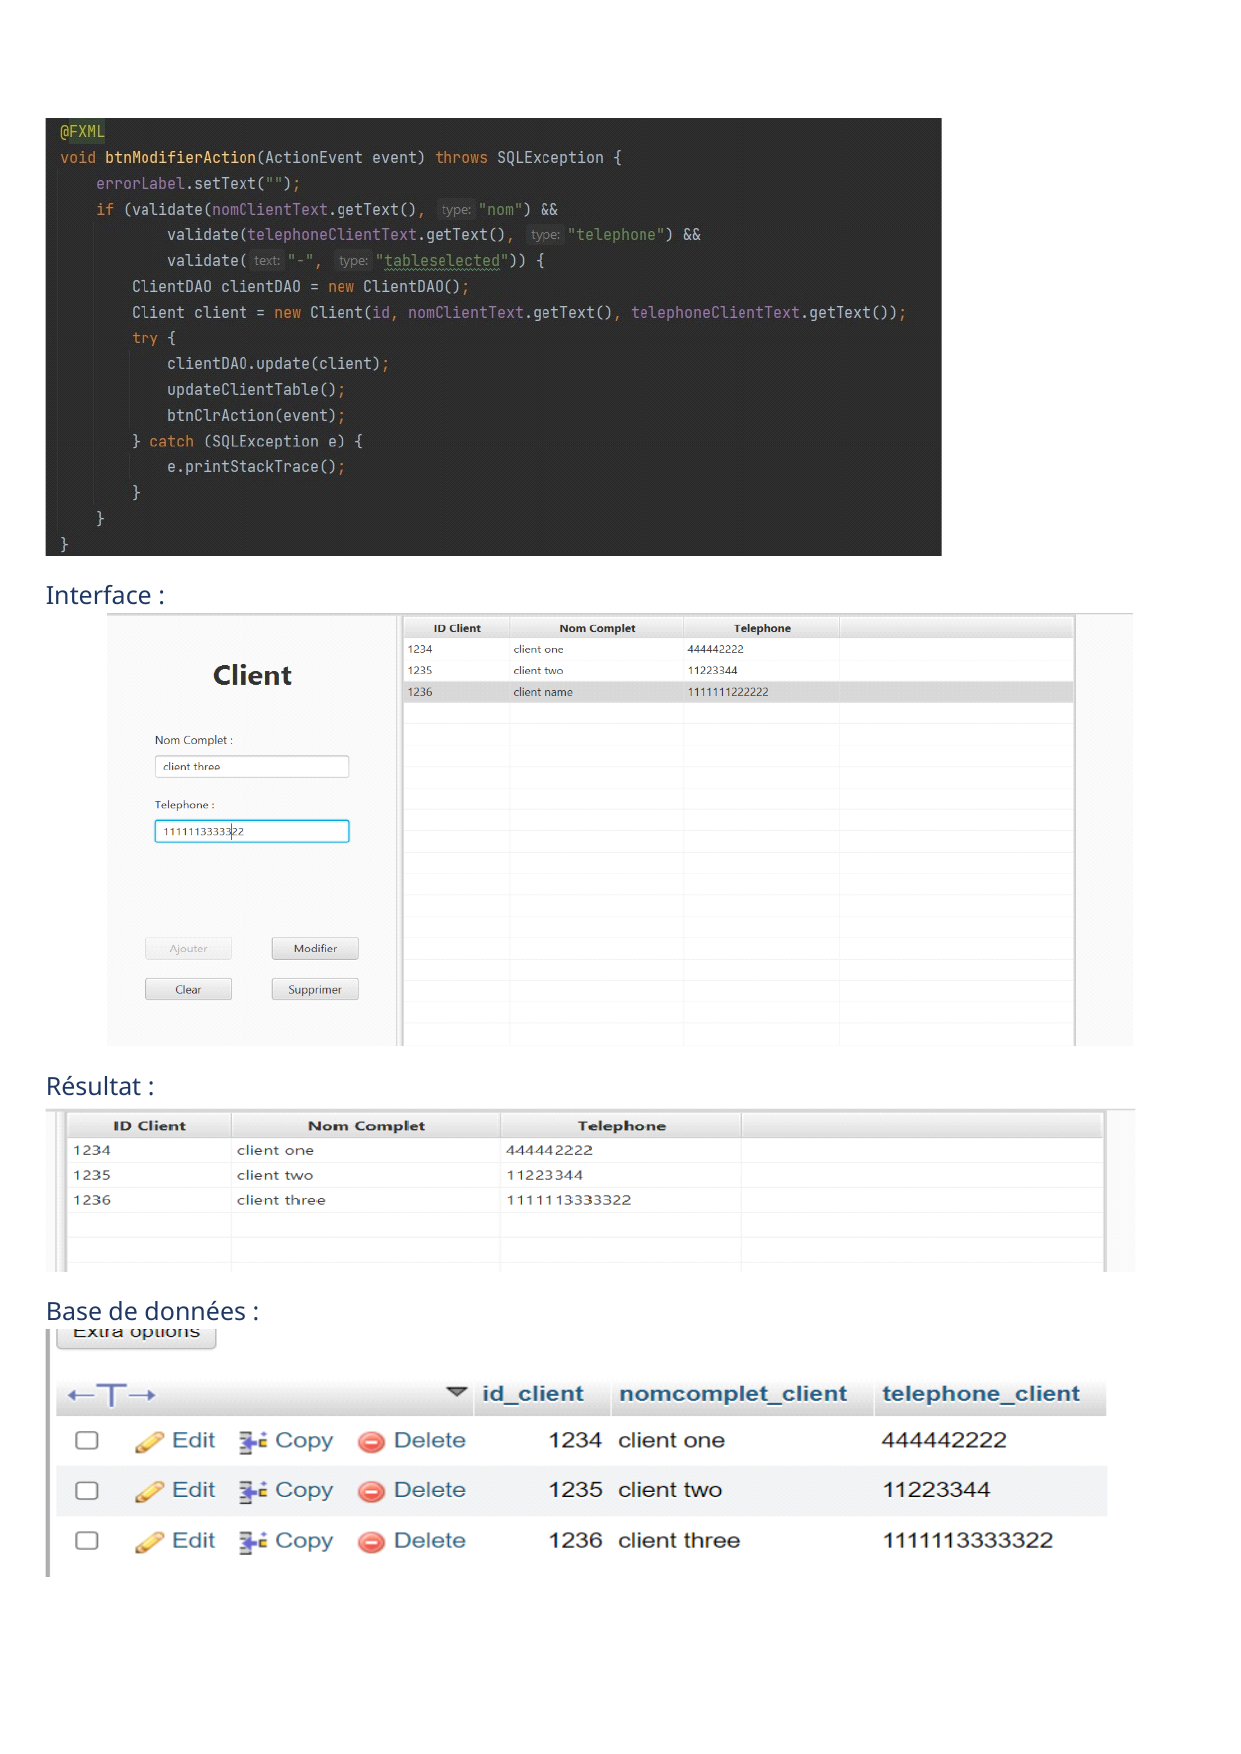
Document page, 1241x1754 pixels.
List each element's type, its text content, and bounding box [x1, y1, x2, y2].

text Résultat : [46, 1068, 1195, 1102]
text Interface : [46, 578, 1195, 612]
text Base de données : [46, 1294, 1195, 1328]
